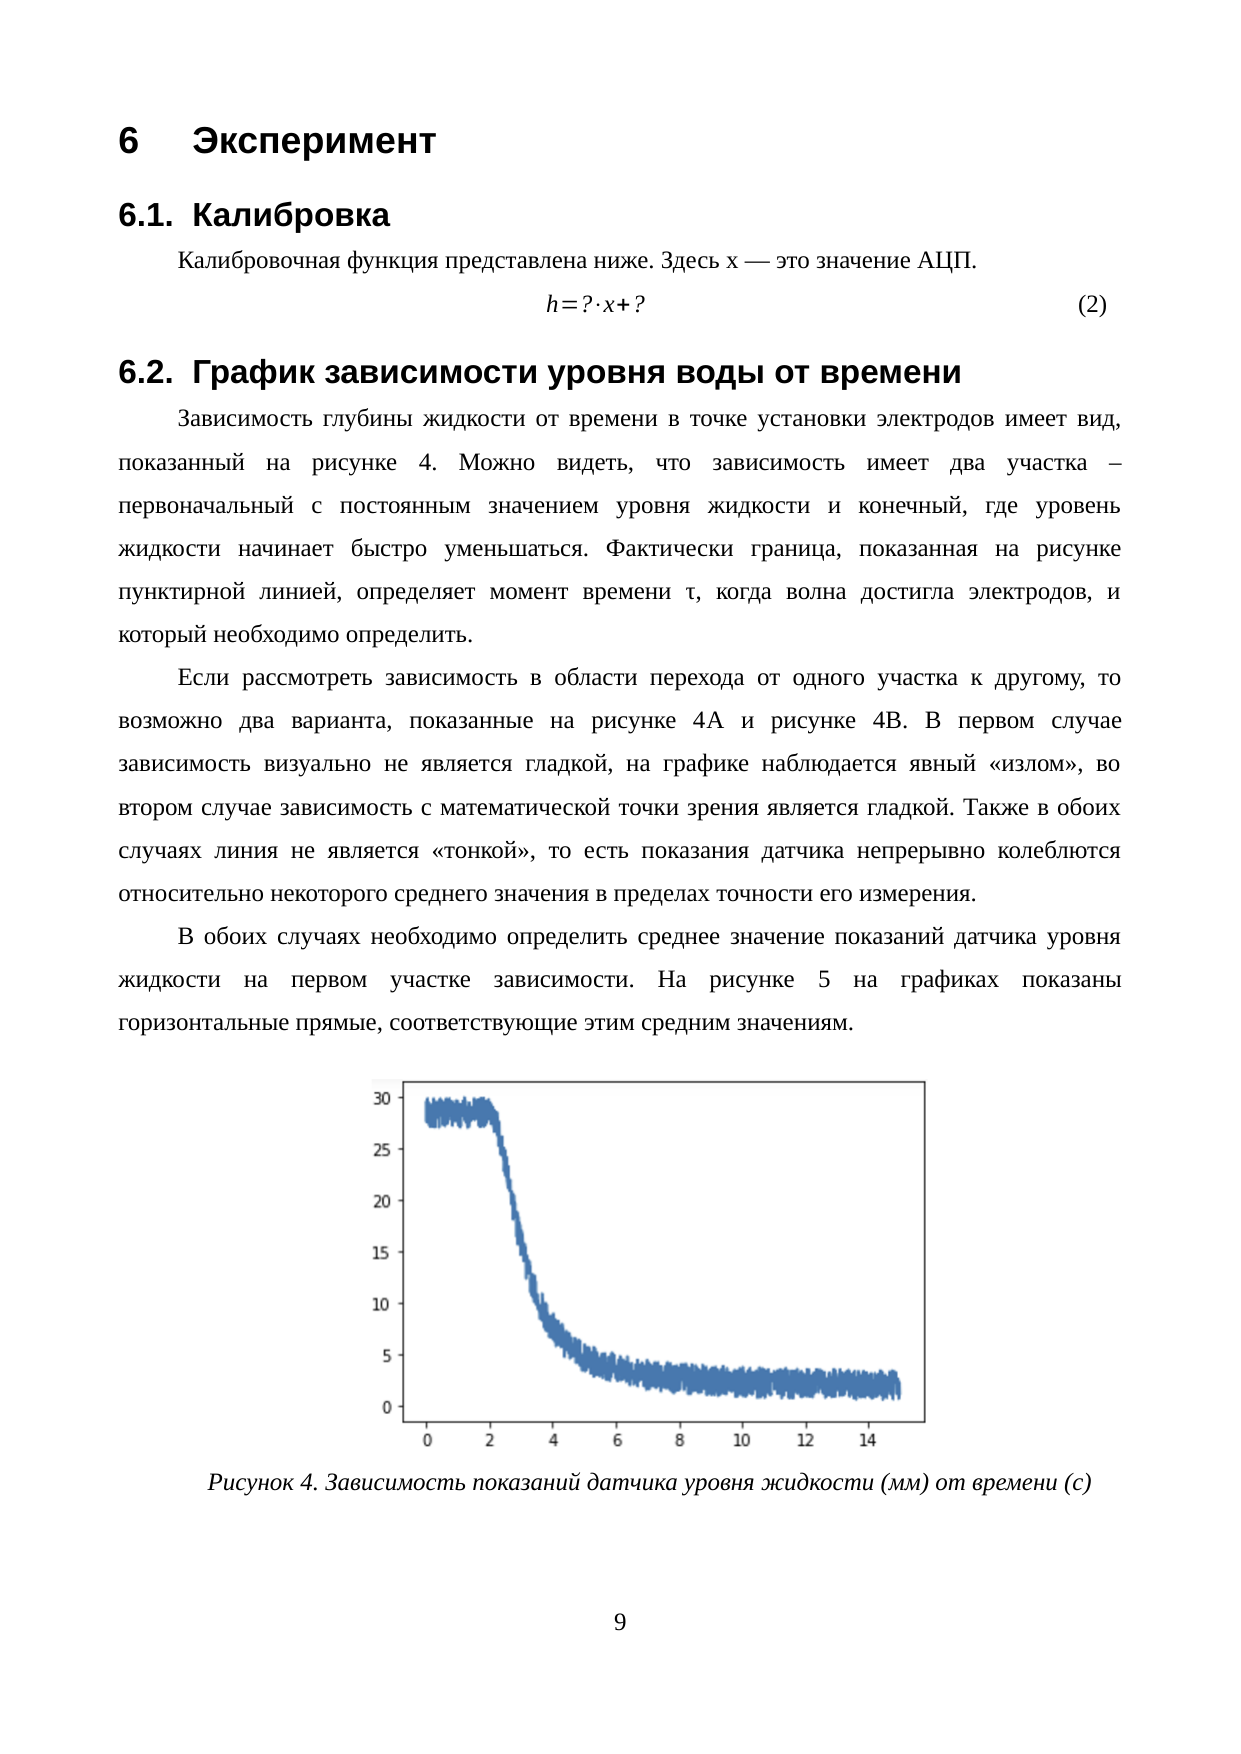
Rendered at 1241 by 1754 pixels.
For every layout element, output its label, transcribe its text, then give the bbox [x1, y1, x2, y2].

subtitle Калибровка [118, 194, 1122, 233]
text В обоих случаях необходимо определить среднее значение показаний датчика уровня жидкости на первом участке зависимости. На рисунке 5 на графиках показаны горизонтальные прямые, соответствующие этим средним значениям. [118, 921, 1122, 1036]
text Рисунок 4. Зависимость показаний датчика уровня жидкости (мм) от времени (с) [118, 1467, 1122, 1496]
text Зависимость глубины жидкости от времени в точке установки электродов имеет вид, показанный на рисунке 4. Можно видеть, что зависимость имеет два участка – первоначальный с постоянным значением уровня жидкости и конечный, где уровень жидкости начинает быстро уменьшаться. Фактически граница, показанная на рисунке пунктирной линией, определяет момент времени τ, когда волна достигла электродов, и который необходимо определить. [118, 403, 1122, 648]
text Калибровочная функция представлена ниже. Здесь х — это значение АЦП. [118, 246, 1122, 274]
subtitle График зависимости уровня воды от времени [118, 353, 1122, 391]
picture [371, 1079, 928, 1454]
subtitle Эксперимент [118, 118, 1122, 161]
text Если рассмотреть зависимость в области перехода от одного участка к другому, то возможно два варианта, показанные на рисунке 4A и рисунке 4B. В первом случае зависимость визуально не является гладкой, на графике наблюдается явный «излом», во втором случае зависимость с математической точки зрения является гладкой. Также в обоих случаях линия не является «тонкой», то есть показания датчика непрерывно колеблются относительно некоторого среднего значения в пределах точности его измерения. [118, 662, 1122, 907]
text (2) [118, 289, 1122, 317]
